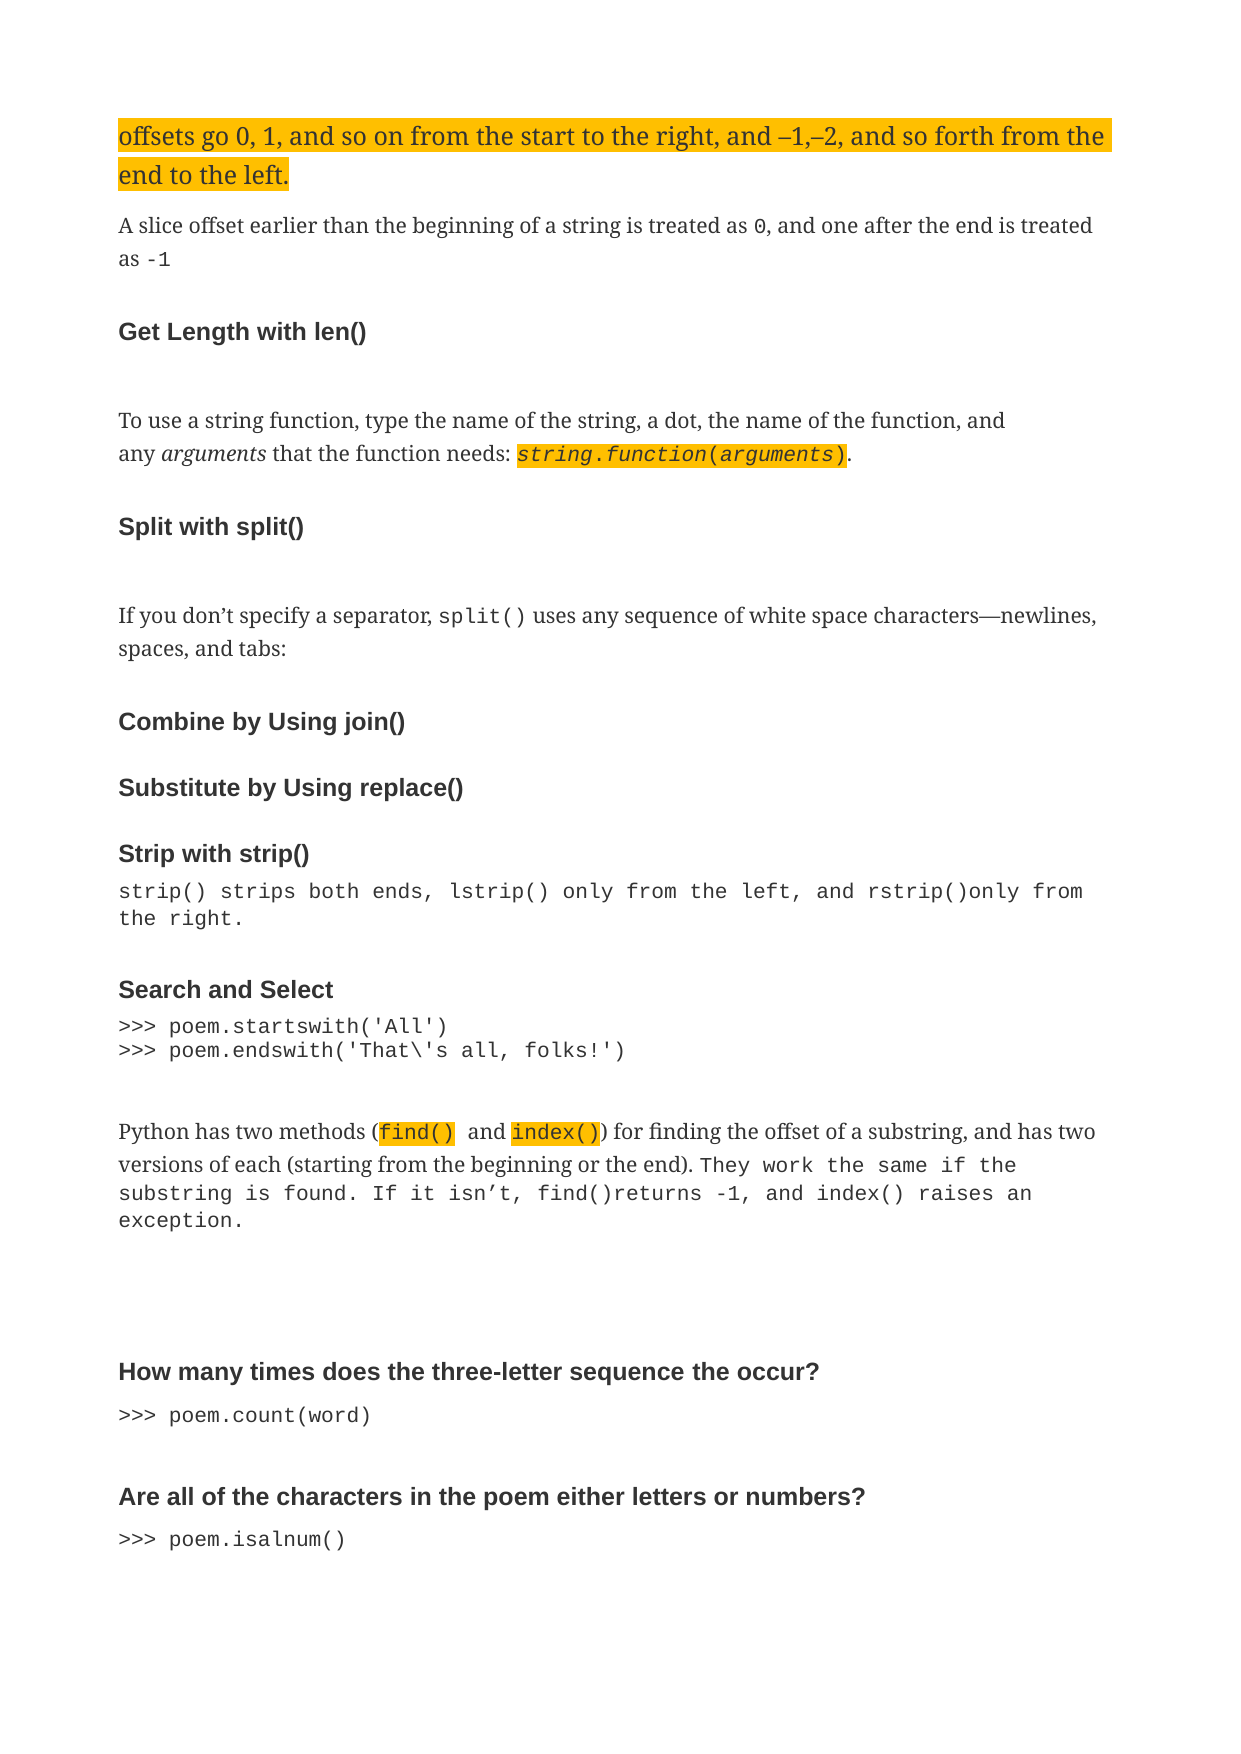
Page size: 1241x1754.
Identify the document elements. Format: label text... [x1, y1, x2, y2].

text offsets go 0, 1, and so on from the start to the right, and –1,–2, and so forth from the end to the left. [118, 118, 1122, 191]
subtitle Search and Select [118, 975, 1122, 1004]
subtitle Combine by Using join() [118, 707, 1122, 735]
text strip() strips both ends, lstrip() only from the left, and rstrip()only from the right. [118, 880, 1122, 932]
text >>> poem.isalnum() [118, 1529, 1122, 1553]
subtitle Strip with strip() [118, 839, 1122, 868]
text To use a string function, type the name of the string, a dot, the name of the function, and any arguments that the function needs: string.function(arguments). [118, 406, 1122, 468]
text Are all of the characters in the poem either letters or numbers? [118, 1481, 1122, 1510]
text >>> poem.startswith('All') [118, 1016, 1122, 1040]
text Python has two methods (find() and index()) for finding the offset of a substring, and has two versions of each (starting from the beginning or the end). They work the same if the substring is found. If it isn’t, find()returns -1, and index() raises an exception. [118, 1117, 1122, 1234]
subtitle Split with split() [118, 512, 1122, 541]
subtitle Get Length with len() [118, 317, 1122, 346]
text A slice offset earlier than the beginning of a string is treated as 0, and one after the end is treated as -1 [118, 211, 1122, 273]
text How many times does the three-letter sequence the occur? [118, 1357, 1122, 1386]
text >>> poem.endswith('That\'s all, folks!') [118, 1040, 1122, 1064]
subtitle Substitute by Using replace() [118, 773, 1122, 802]
text >>> poem.count(word) [118, 1405, 1122, 1429]
text If you don’t specify a separator, split() uses any sequence of white space characters—newlines, spaces, and tabs: [118, 601, 1122, 663]
